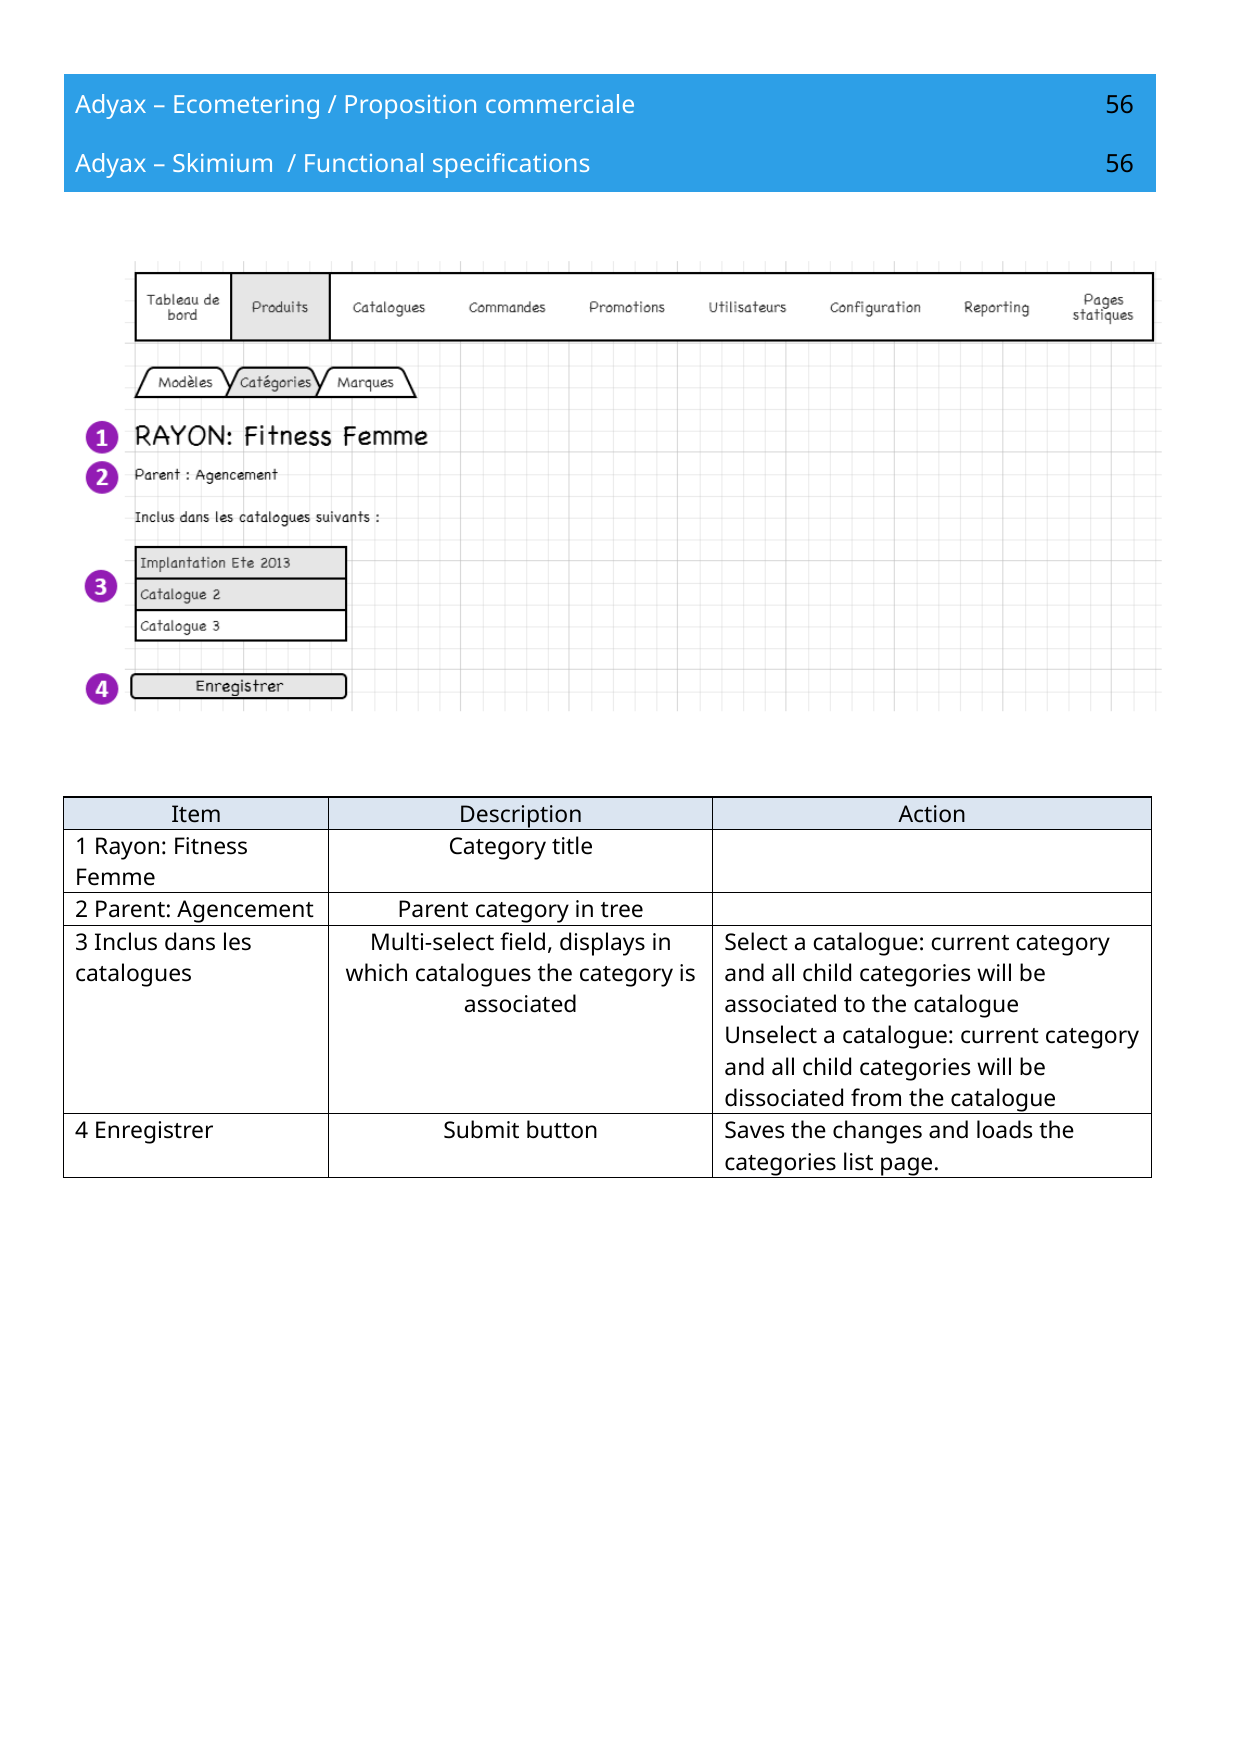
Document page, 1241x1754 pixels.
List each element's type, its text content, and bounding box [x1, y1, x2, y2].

table_cell 1 Rayon: Fitness Femme [64, 830, 328, 892]
table_header Description [329, 798, 712, 829]
table_cell Select a catalogue: current category and all child categories will be associated to the catalogue Unselect a catalogue: current category and all child categories will be dissociated from the catalogue [713, 926, 1151, 1113]
table_cell Multi-select field, displays in which catalogues the category is associated [329, 926, 712, 1113]
table_cell Saves the changes and loads the categories list page. [713, 1114, 1151, 1177]
table_cell Parent category in tree [329, 893, 712, 924]
table_header Action [713, 798, 1151, 829]
table_header Item [64, 798, 328, 829]
table_cell Category title [329, 830, 712, 892]
table_cell Submit button [329, 1114, 712, 1177]
table_cell 2 Parent: Agencement [64, 893, 328, 924]
table_cell [713, 830, 1151, 892]
table_cell 3 Inclus dans les catalogues [64, 926, 328, 1113]
table_cell [713, 893, 1151, 924]
table_cell 4 Enregistrer [64, 1114, 328, 1177]
picture [75, 260, 1165, 721]
